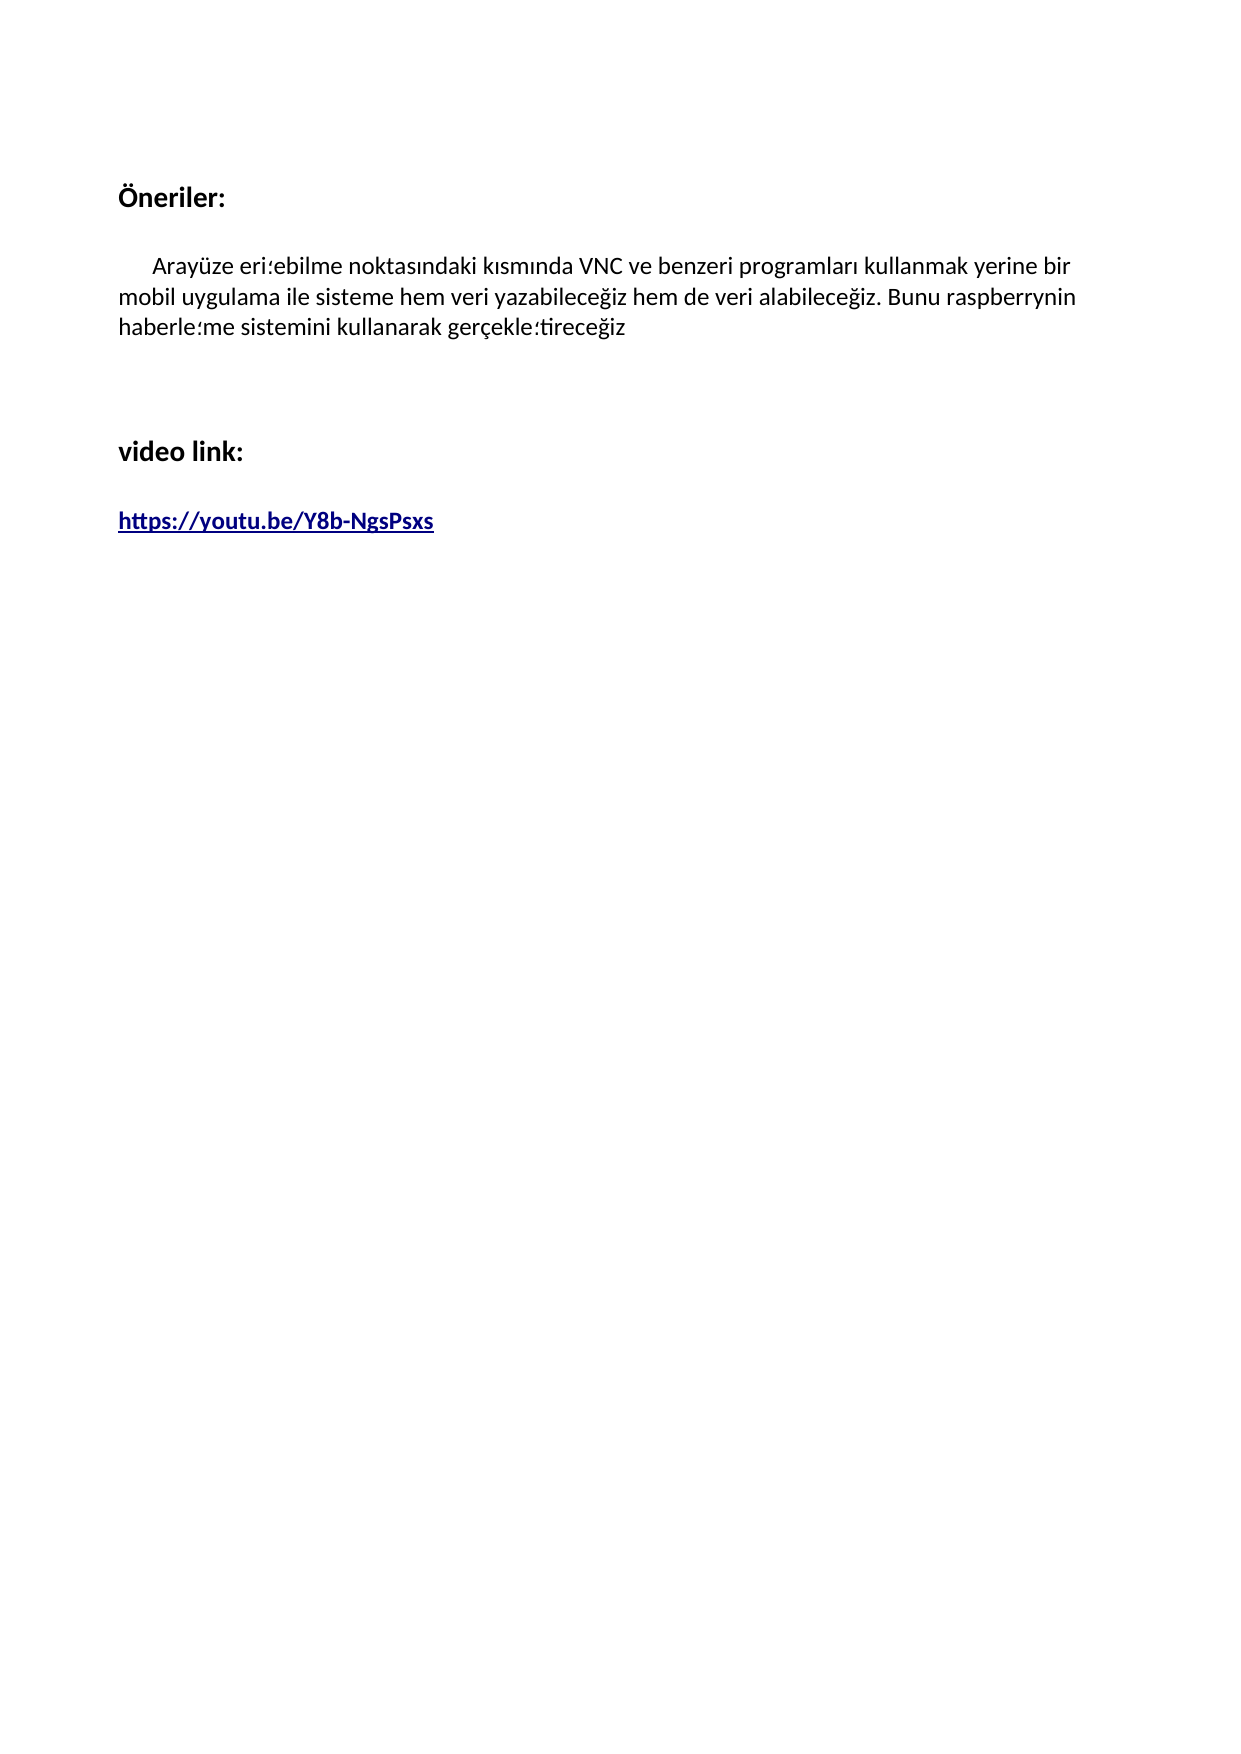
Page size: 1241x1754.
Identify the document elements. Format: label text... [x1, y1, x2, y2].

text Arayüze eri؛ebilme noktasındaki kısmında VNC ve benzeri programları kullanmak yerine bir mobil uygulama ile sisteme hem veri yazabileceğiz hem de veri alabileceğiz. Bunu raspberrynin haberle؛me sistemini kullanarak gerçekle؛tireceğiz [118, 250, 1122, 342]
text https://youtu.be/Y8b-NgsPsxs [118, 505, 1122, 535]
text video link: [118, 433, 1122, 469]
text Öneriler: [118, 179, 1122, 215]
